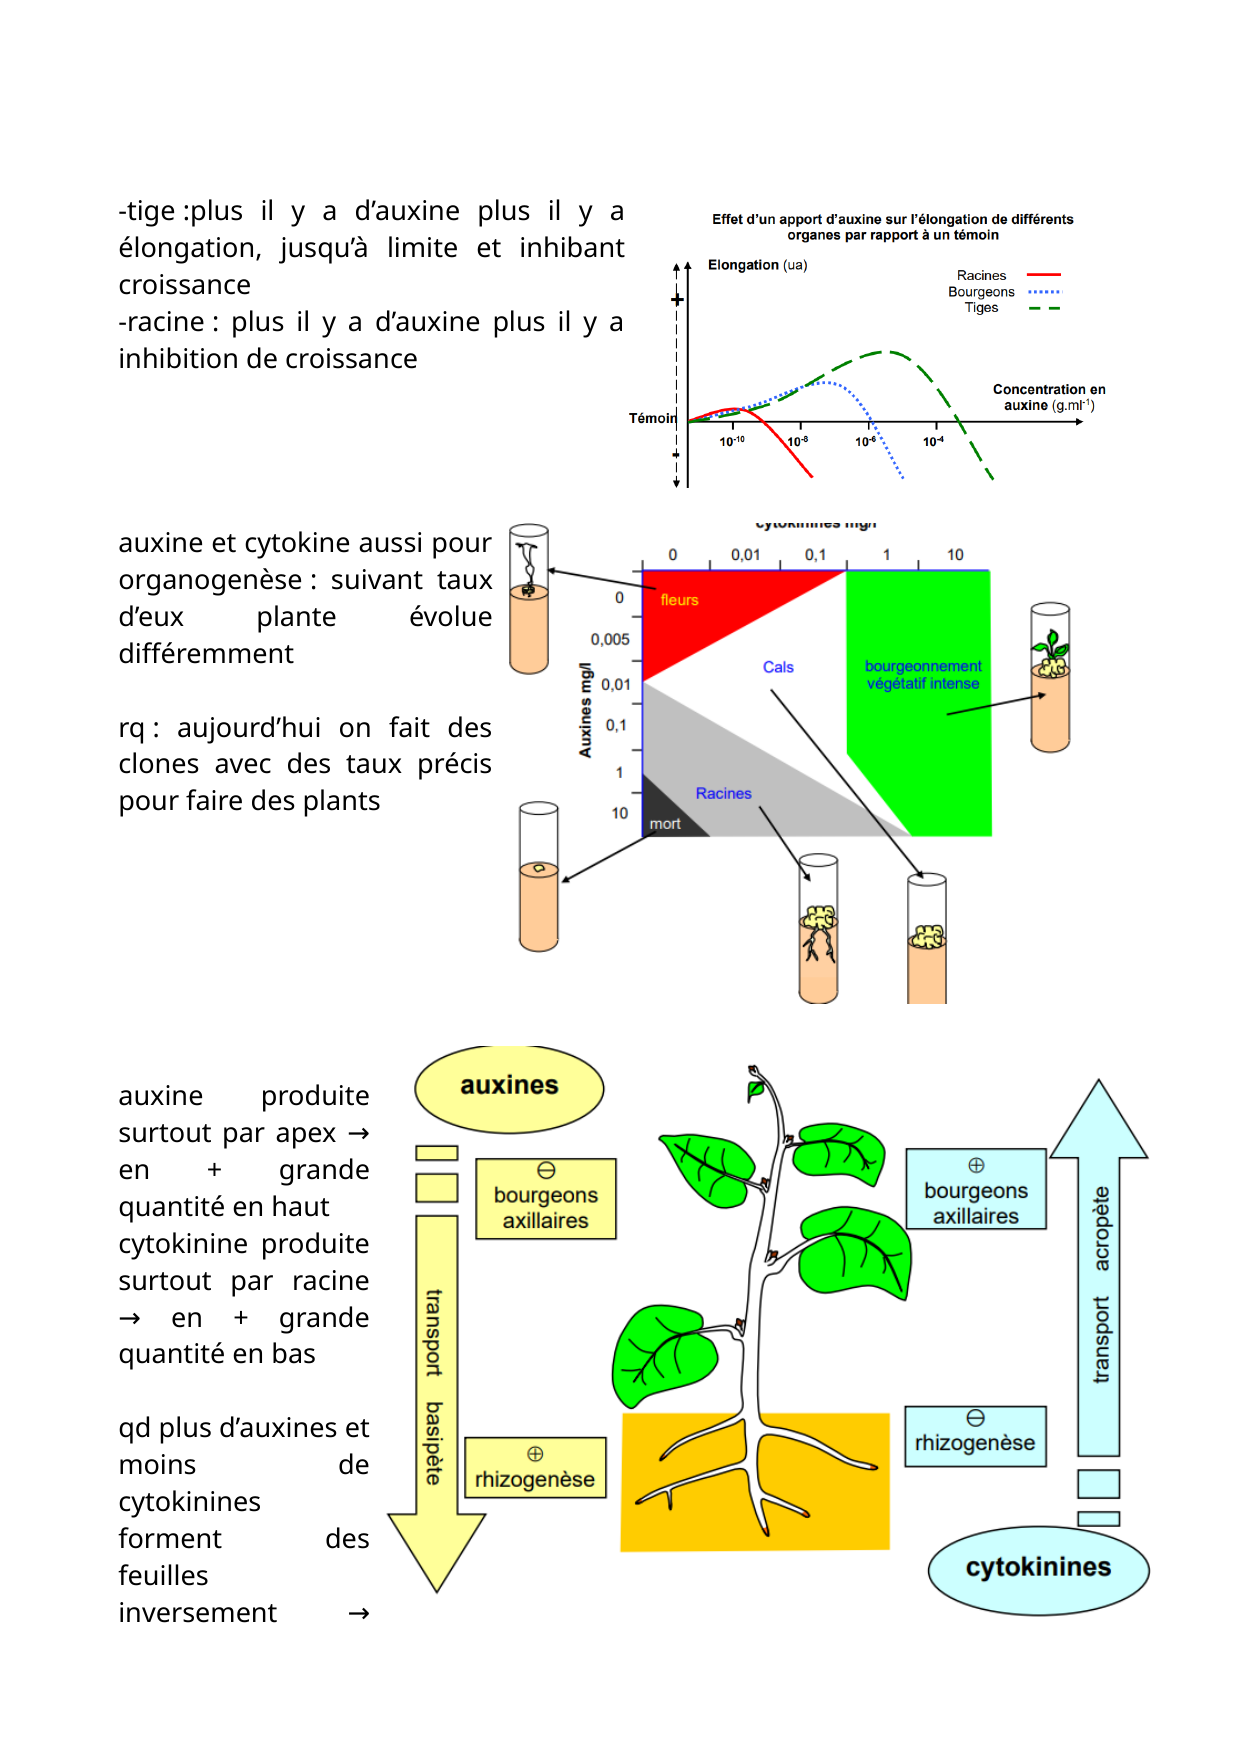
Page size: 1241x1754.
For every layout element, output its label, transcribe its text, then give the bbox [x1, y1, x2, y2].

picture [492, 523, 1123, 1004]
text -racine : plus il y a d’auxine plus il y a inhibition de croissance [118, 302, 625, 376]
text cytokinine produite surtout par racine → en + grande quantité en bas [118, 1224, 370, 1372]
text auxine produite surtout par apex → en + grande quantité en haut [118, 1077, 370, 1224]
text -tige :plus il y a d’auxine plus il y a élongation, jusqu’à limite et inhibant croissance [118, 192, 625, 302]
text qd plus d’auxines et moins de cytokinines forment des feuilles [118, 1409, 370, 1593]
text rq : aujourd’hui on fait des clones avec des taux précis pour faire des plants [118, 708, 492, 819]
text auxine et cytokine aussi pour organogenèse : suivant taux d’eux plante évolue différemment [118, 524, 492, 671]
picture [625, 191, 1115, 509]
text inversement → [118, 1593, 1122, 1630]
picture [370, 1046, 1161, 1619]
